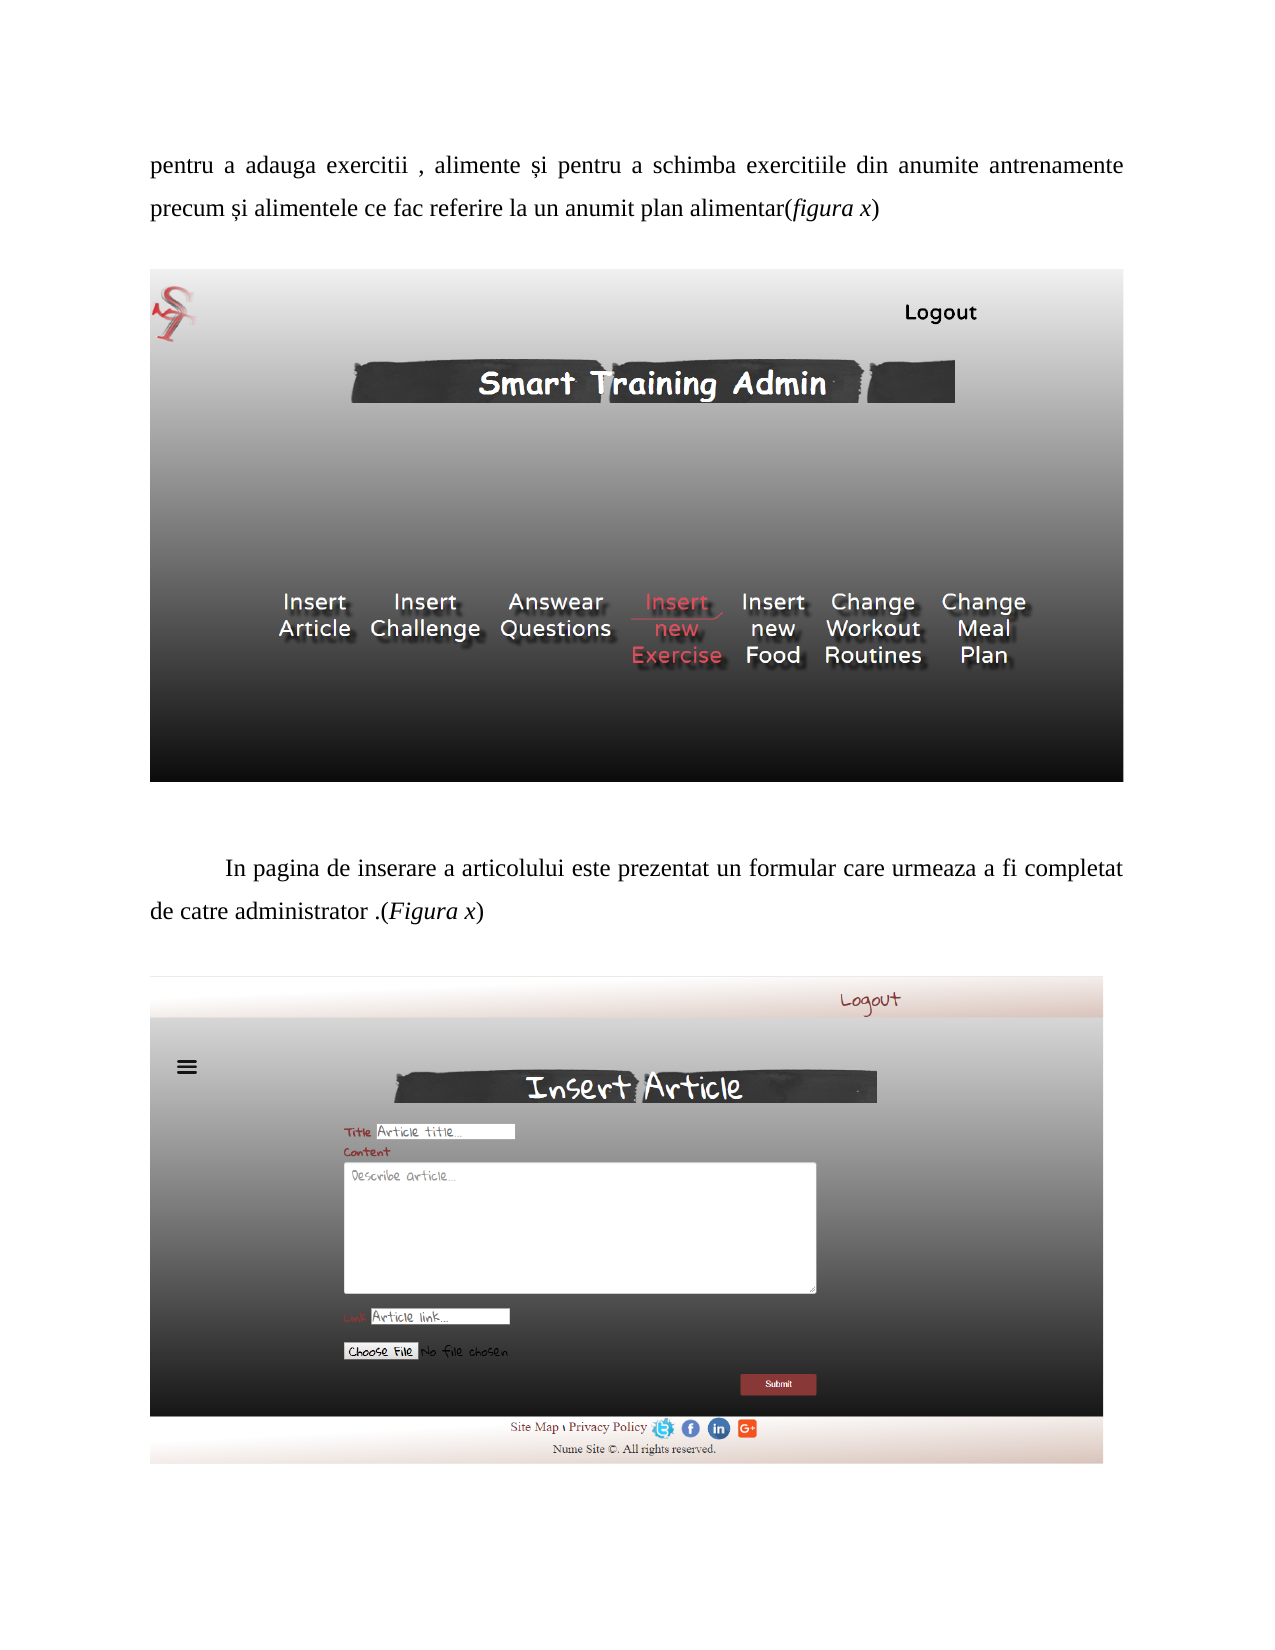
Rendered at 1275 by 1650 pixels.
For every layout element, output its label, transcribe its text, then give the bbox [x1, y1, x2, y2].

text pentru a adauga exercitii , alimente și pentru a schimba exercitiile din anumite antrenamente precum și alimentele ce fac referire la un anumit plan alimentar(figura x) [150, 150, 1125, 222]
picture [150, 976, 1104, 1464]
text In pagina de inserare a articolului este prezentat un formular care urmeaza a fi completat de catre administrator .(Figura x) [150, 853, 1125, 925]
picture [150, 269, 1124, 782]
